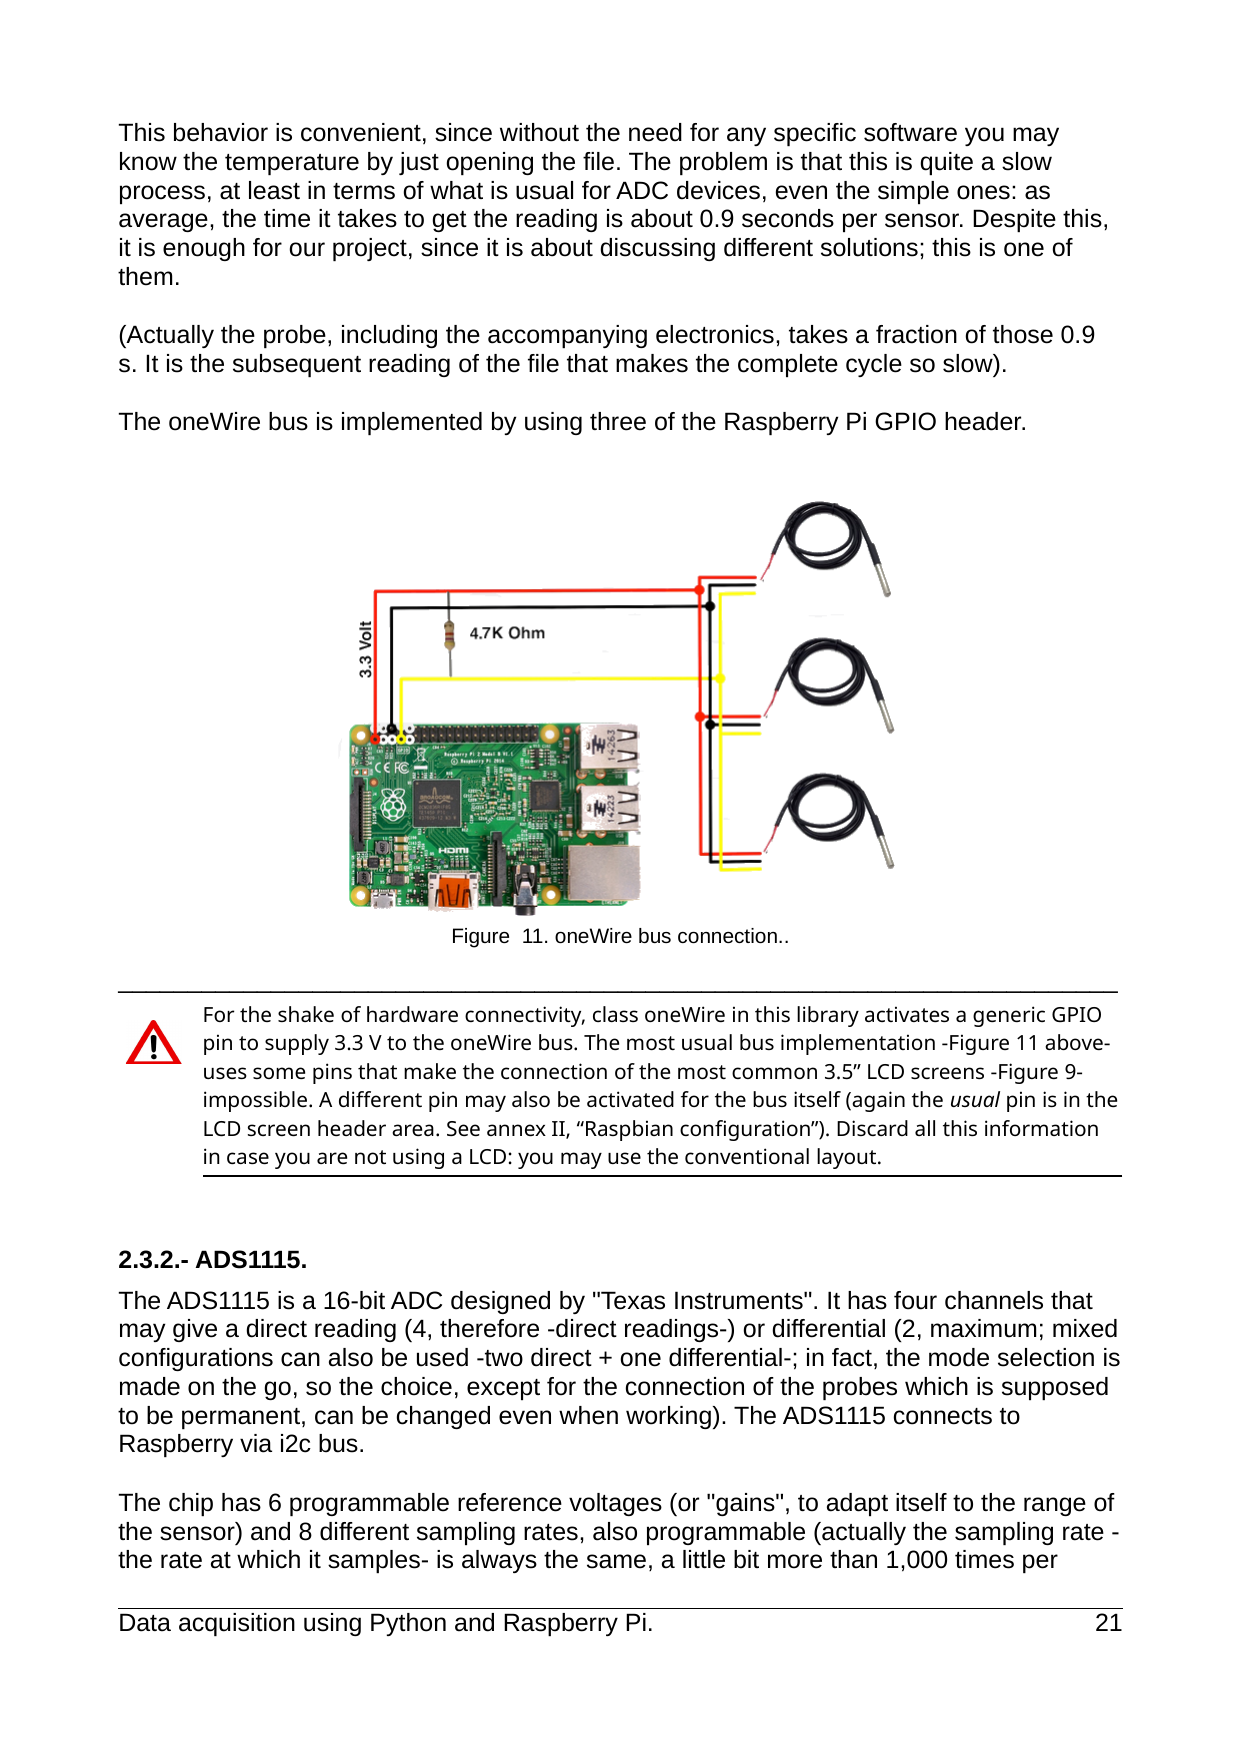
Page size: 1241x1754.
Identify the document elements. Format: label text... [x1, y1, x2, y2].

text The ADS1115 is a 16-bit ADC designed by "Texas Instruments". It has four channels that may give a direct reading (4, therefore -direct readings-) or differential (2, maximum; mixed configurations can also be used -two direct + one differential-; in fact, the mode selection is made on the go, so the choice, except for the connection of the probes which is supposed to be permanent, can be changed even when working). The ADS1115 connects to Raspberry via i2c bus. [118, 1286, 1122, 1458]
text For the shake of hardware connectivity, class oneWire in this library activates a generic GPIO pin to supply 3.3 V to the oneWire bus. The most usual bus implementation -Figure 11 above- uses some pins that make the connection of the most common 3.5” LCD screens -Figure 9- impossible. A different pin may also be activated for the bus itself (again the usual pin is in the LCD screen header area. See annex II, “Raspbian configuration”). Discard all this information in case you are not using a LCD: you may use the conventional layout. [202, 1000, 1122, 1177]
text Figure 11. oneWire bus connection.. [118, 494, 1122, 948]
subtitle 2.3.2.- ADS1115. [118, 1244, 1122, 1273]
text This behavior is convenient, since without the need for any specific software you may know the temperature by just opening the file. The problem is that this is quite a slow process, at least in terms of what is usual for ADC devices, even the simple ones: as average, the time it takes to get the reading is about 0.9 seconds per sensor. Despite this, it is enough for our project, since it is about discussing different solutions; this is one of them. [118, 118, 1122, 291]
text (Actually the probe, including the accompanying electronics, takes a fraction of those 0.9 s. It is the subsequent reading of the file that makes the complete cycle so slow). [118, 320, 1122, 378]
text The oneWire bus is implemented by using three of the Raspberry Pi GPIO header. [118, 407, 1122, 436]
text The chip has 6 programmable reference voltages (or "gains", to adapt itself to the range of the sensor) and 8 different sampling rates, also programmable (actually the sampling rate - the rate at which it samples- is always the same, a little bit more than 1,000 times per [118, 1488, 1122, 1574]
text ________________________________________________________________________ [118, 965, 1122, 994]
picture [125, 1020, 182, 1064]
picture [338, 493, 903, 924]
